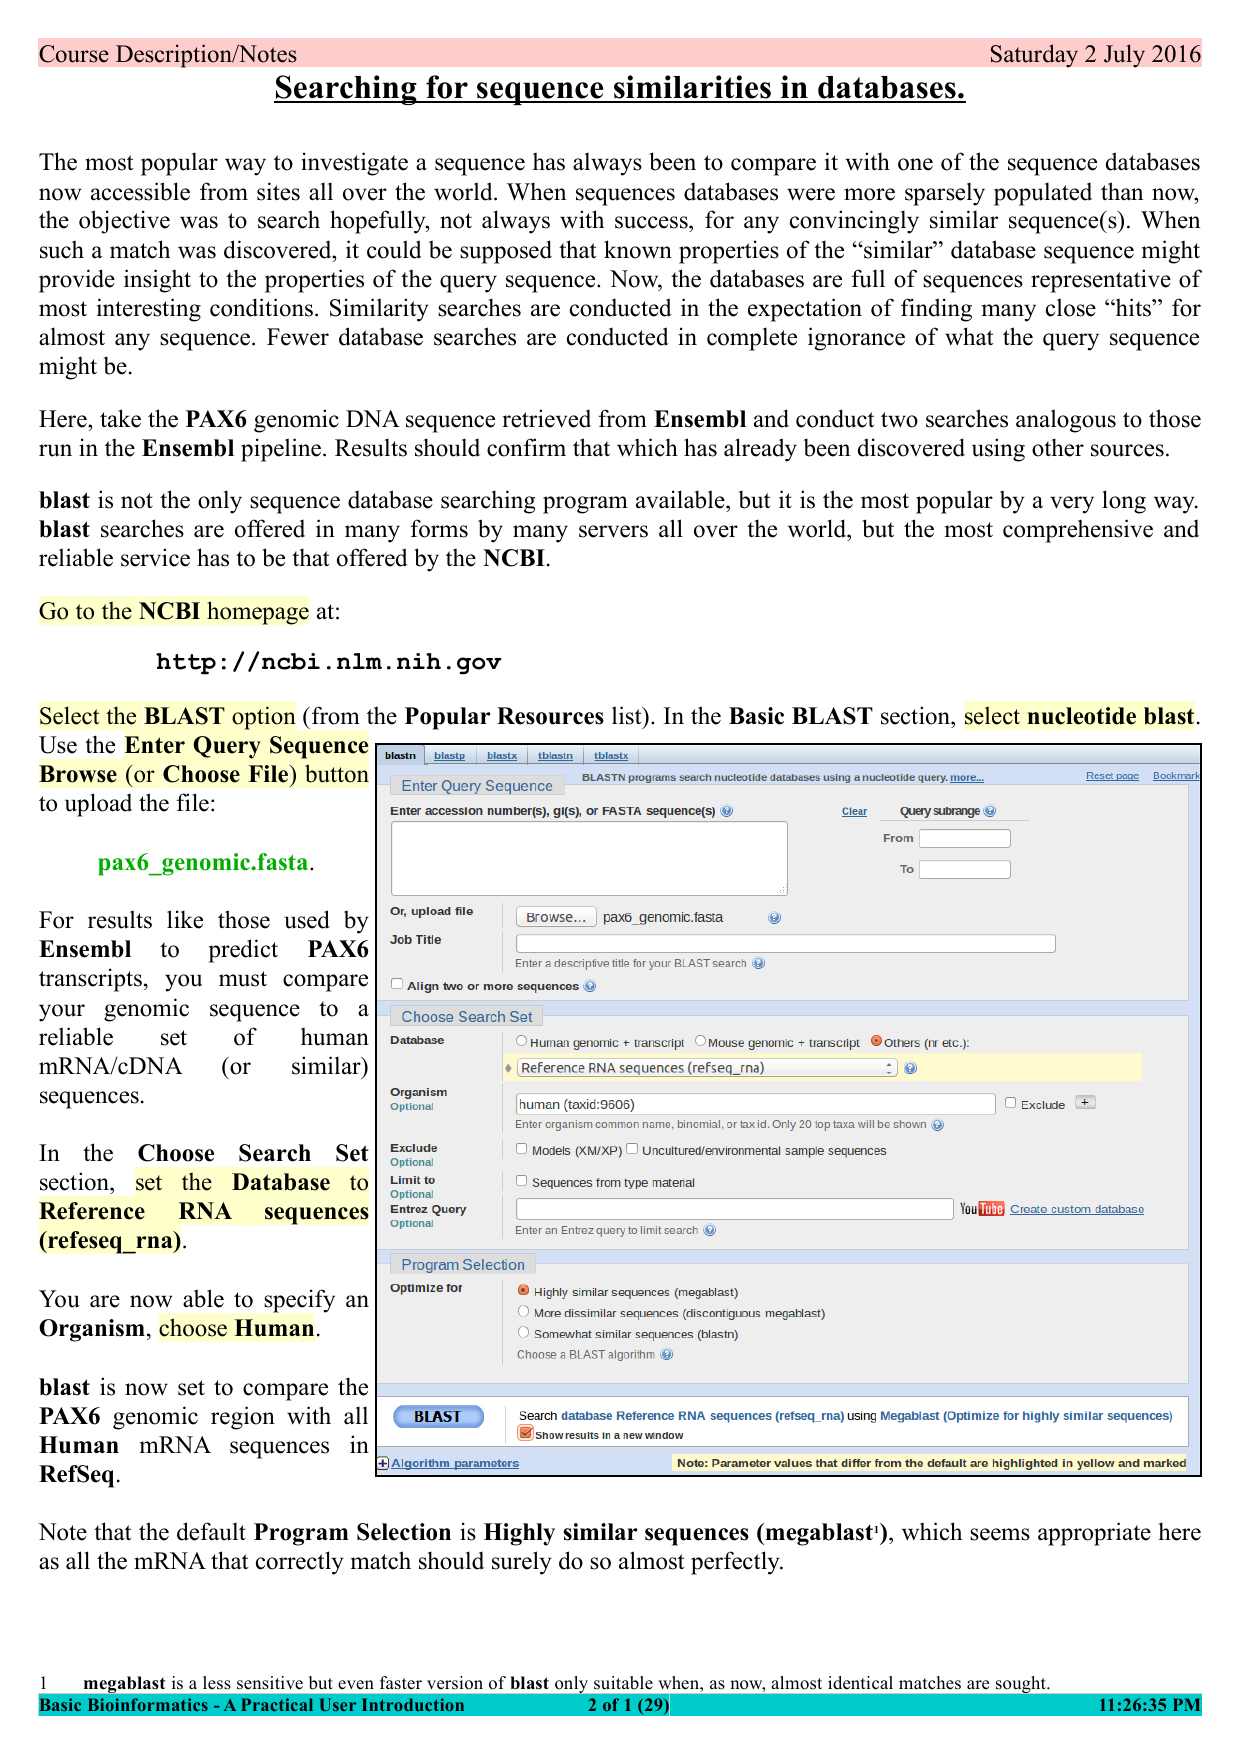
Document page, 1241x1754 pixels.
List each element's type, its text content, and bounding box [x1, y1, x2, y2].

text blast is now set to compare the PAX6 genomic region with all Human mRNA sequences in RefSeq. [38, 1371, 1202, 1488]
text Here, take the PAX6 genomic DNA sequence retrieved from Ensembl and conduct two searches analogous to those run in the Ensembl pipeline. Results should confirm that which has already been discovered using other sources. [38, 403, 1202, 462]
text blast is not the only sequence database searching program available, but it is the most popular by a very long way. blast searches are offered in many forms by many servers all over the world, but the most comprehensive and reliable service has to be that offered by the NCBI. [38, 485, 1202, 572]
text You are now able to specify an Organism, choose Human. [38, 1284, 375, 1342]
text megablast is a less sensitive but even faster version of blast only suitable when, as now, almost identical matches are sought. [38, 1671, 1202, 1693]
text The most popular way to investigate a sequence has always been to compare it with one of the sequence databases now accessible from sites all over the world. When sequences databases were more sparsely populated than now, the objective was to search hopefully, not always with success, for any convincingly similar sequence(s). When such a match was discovered, it could be supposed that known properties of the “similar” database sequence might provide insight to the properties of the query sequence. Now, the databases are full of sequences representative of most interesting conditions. Similarity searches are conducted in the expectation of finding many close “hits” for almost any sequence. Fewer database searches are conducted in complete ignorance of what the query sequence might be. [38, 147, 1202, 380]
text pax6_genomic.fasta. [97, 847, 375, 876]
text Searching for sequence similarities in databases. [38, 67, 1202, 106]
text For results like those used by Ensembl to predict PAX6 transcripts, you must compare your genomic sequence to a reliable set of human mRNA/cDNA (or similar) sequences. [38, 905, 375, 1109]
text Note that the default Program Selection is Highly similar sequences (megablast), which seems appropriate here as all the mRNA that correctly match should surely do so almost perfectly. [38, 1517, 1202, 1575]
text Select the BLAST option (from the Popular Resources list). In the Basic BLAST section, select nucleotide blast. Use the Enter Query Sequence Browse (or Choose File) button to upload the file: [38, 701, 1202, 817]
picture [377, 745, 1200, 1475]
text Go to the NCBI homepage at: [38, 596, 1202, 625]
text In the Choose Search Set section, set the Database to Reference RNA sequences (refeseq_rna). [38, 1138, 375, 1254]
text http://ncbi.nlm.nih.gov [38, 649, 1202, 677]
